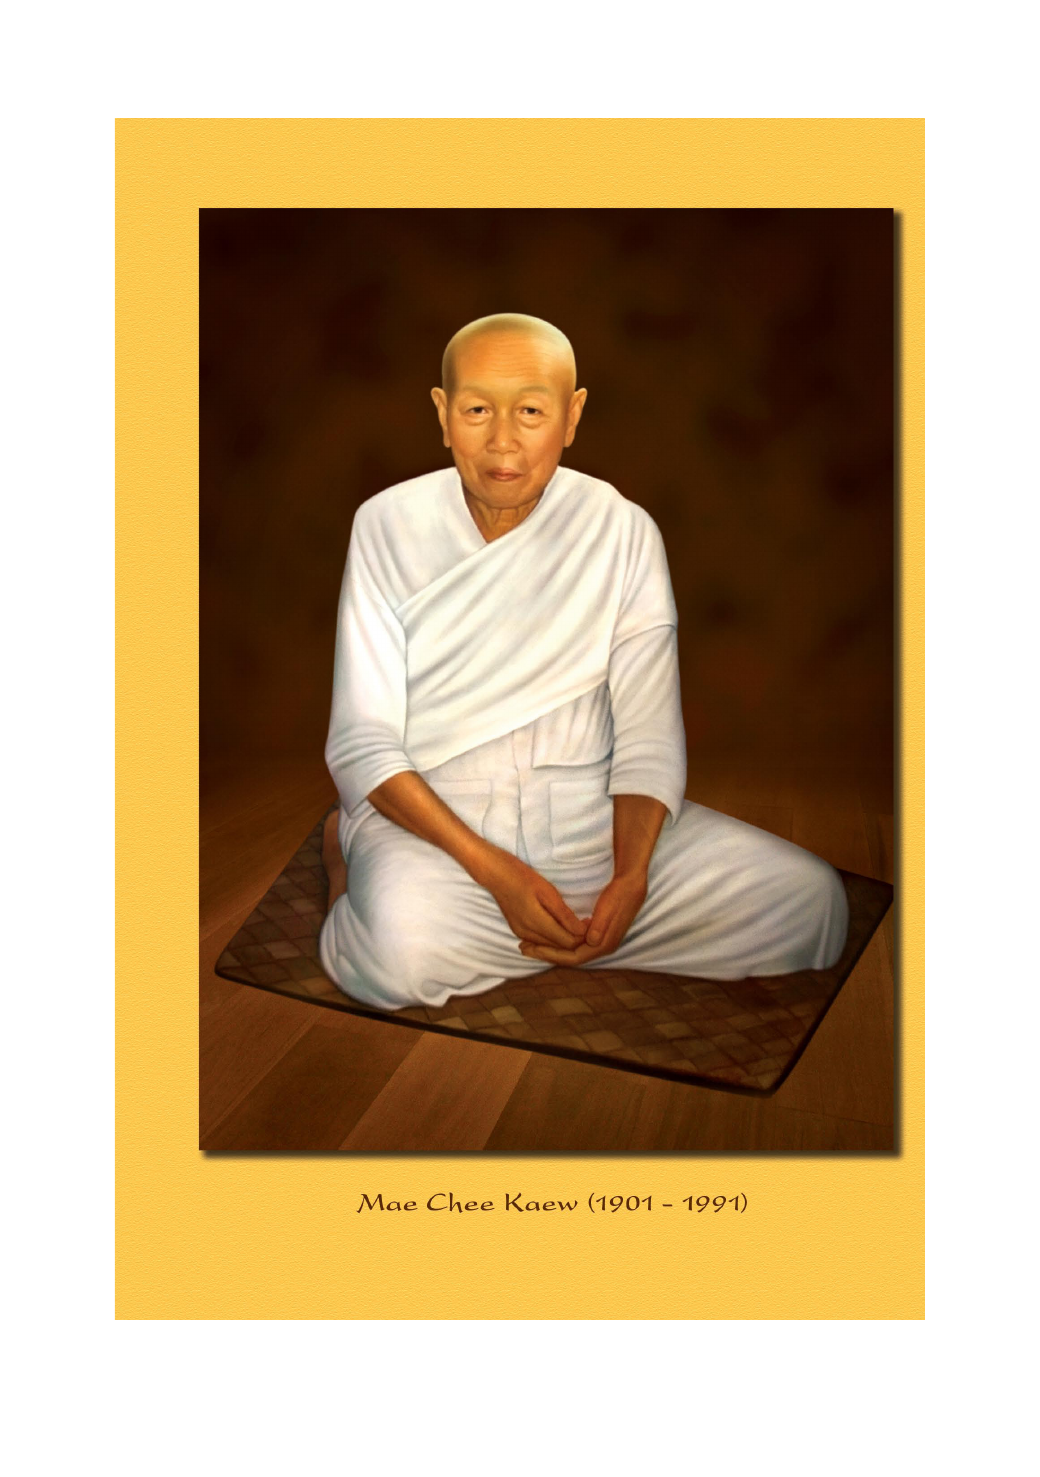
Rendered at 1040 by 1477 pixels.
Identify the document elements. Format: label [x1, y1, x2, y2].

picture [114, 118, 925, 1320]
